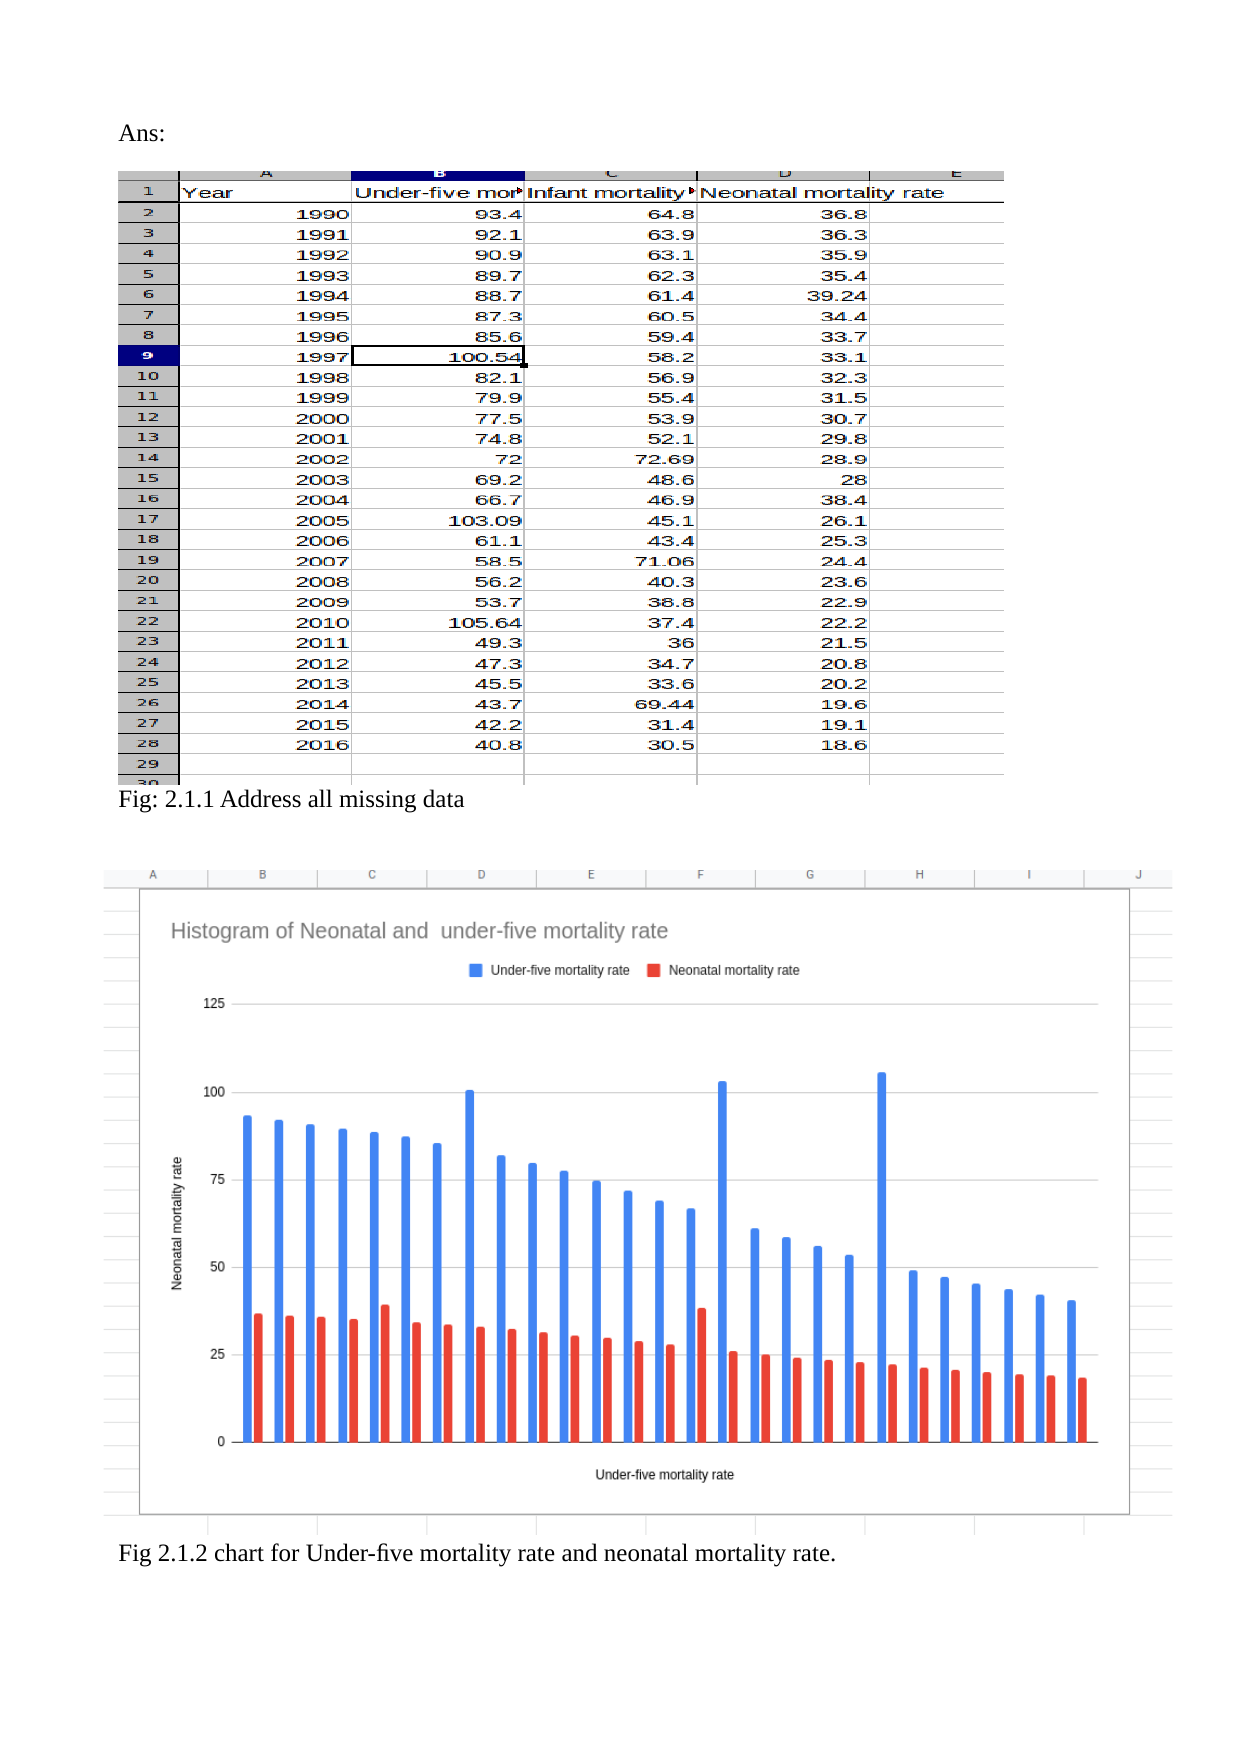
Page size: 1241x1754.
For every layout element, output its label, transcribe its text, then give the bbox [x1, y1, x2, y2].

text Ans: [118, 118, 1122, 147]
text Fig 2.1.2 chart for Under-ﬁve mortality rate and neonatal mortality rate. [118, 880, 1122, 1567]
text Fig: 2.1.1 Address all missing data [118, 784, 1122, 813]
picture [103, 870, 231, 1535]
